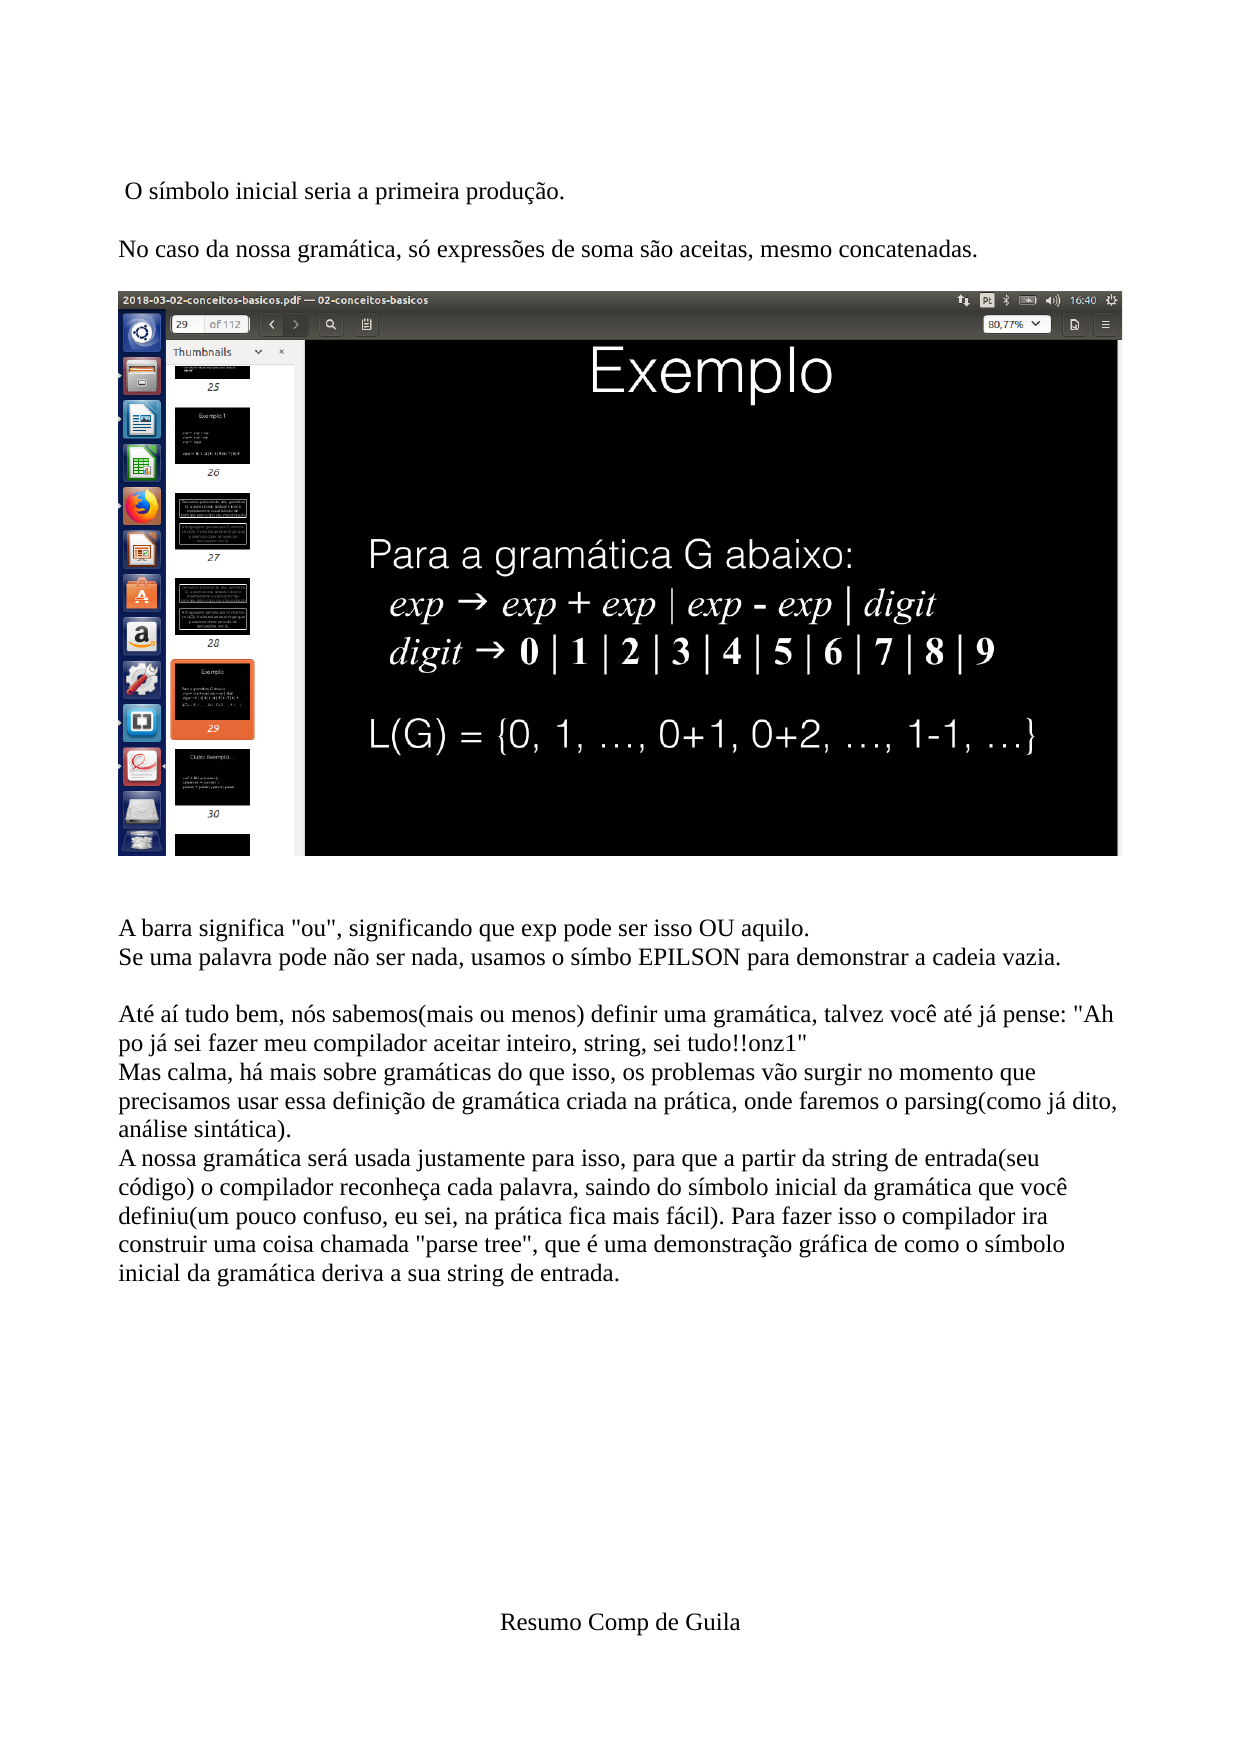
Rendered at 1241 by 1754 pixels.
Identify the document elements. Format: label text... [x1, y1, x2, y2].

text A nossa gramática será usada justamente para isso, para que a partir da string de entrada(seu código) o compilador reconheça cada palavra, saindo do símbolo inicial da gramática que você [118, 1143, 1122, 1201]
text O símbolo inicial seria a primeira produção. [118, 176, 1122, 205]
text No caso da nossa gramática, só expressões de soma são aceitas, mesmo concatenadas. [118, 234, 1122, 291]
text Até aí tudo bem, nós sabemos(mais ou menos) definir uma gramática, talvez você até já pense: "Ah po já sei fazer meu compilador aceitar inteiro, string, sei tudo!!onz1" [118, 999, 1122, 1057]
picture [118, 291, 1123, 856]
text construir uma coisa chamada "parse tree", que é uma demonstração gráfica de como o símbolo inicial da gramática deriva a sua string de entrada. [118, 1229, 1122, 1287]
text Se uma palavra pode não ser nada, usamos o símbo EPILSON para demonstrar a cadeia vazia. [118, 942, 1122, 971]
text A barra significa "ou", significando que exp pode ser isso OU aquilo. [118, 913, 1122, 942]
text Mas calma, há mais sobre gramáticas do que isso, os problemas vão surgir no momento que precisamos usar essa definição de gramática criada na prática, onde faremos o parsing(como já dito, análise sintática). [118, 1057, 1122, 1143]
text definiu(um pouco confuso, eu sei, na prática fica mais fácil). Para fazer isso o compilador ira [118, 1201, 1122, 1229]
